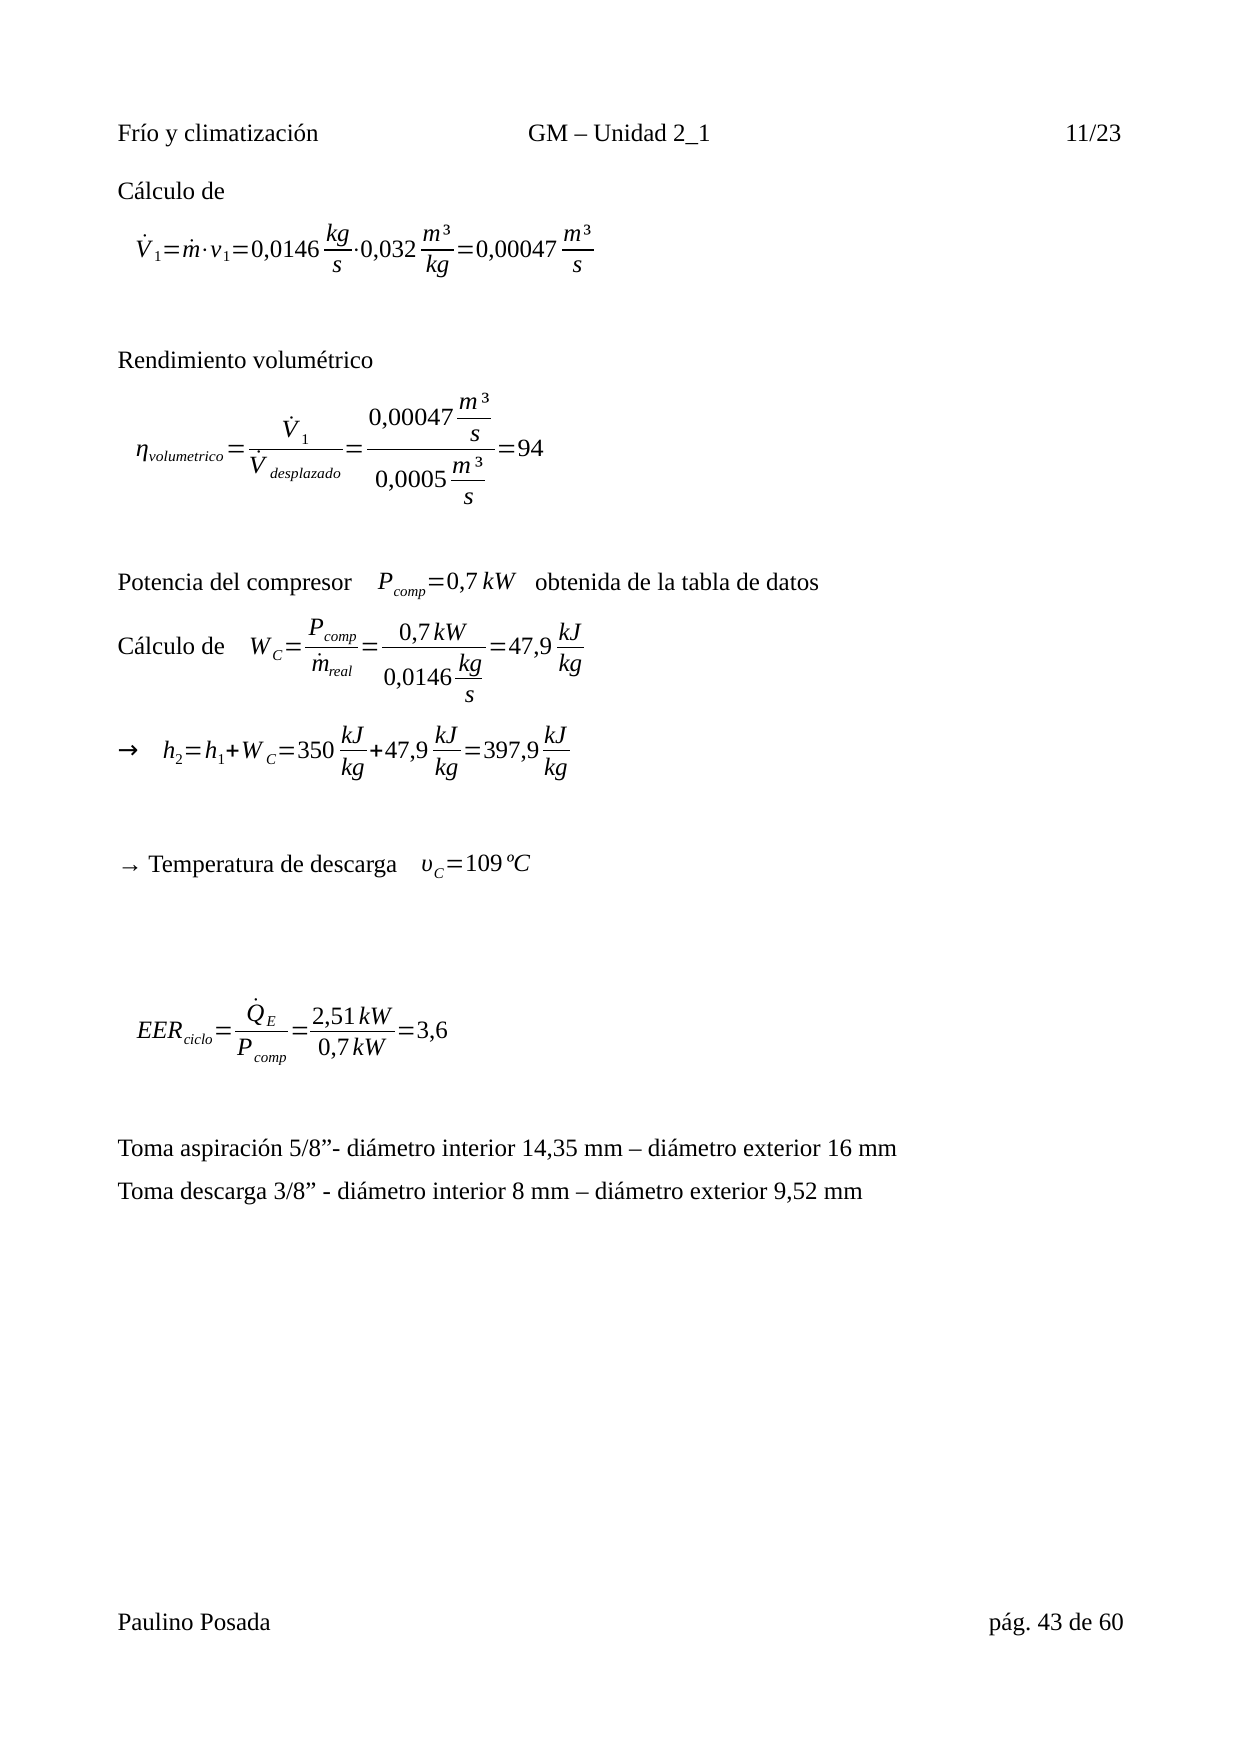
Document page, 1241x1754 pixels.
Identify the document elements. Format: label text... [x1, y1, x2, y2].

text Toma descarga 3/8” - diámetro interior 8 mm – diámetro exterior 9,52 mm [117, 1176, 1123, 1205]
text Rendimiento volumétrico [117, 345, 1123, 374]
text Potencia del compresor obtenida de la tabla de datos [117, 567, 1123, 599]
text Cálculo de [117, 614, 1123, 708]
text Cálculo de [117, 176, 1123, 205]
text Toma aspiración 5/8”- diámetro interior 14,35 mm – diámetro exterior 16 mm [117, 1133, 1123, 1162]
text → Temperatura de descarga [117, 849, 1123, 881]
text → [117, 722, 1123, 781]
